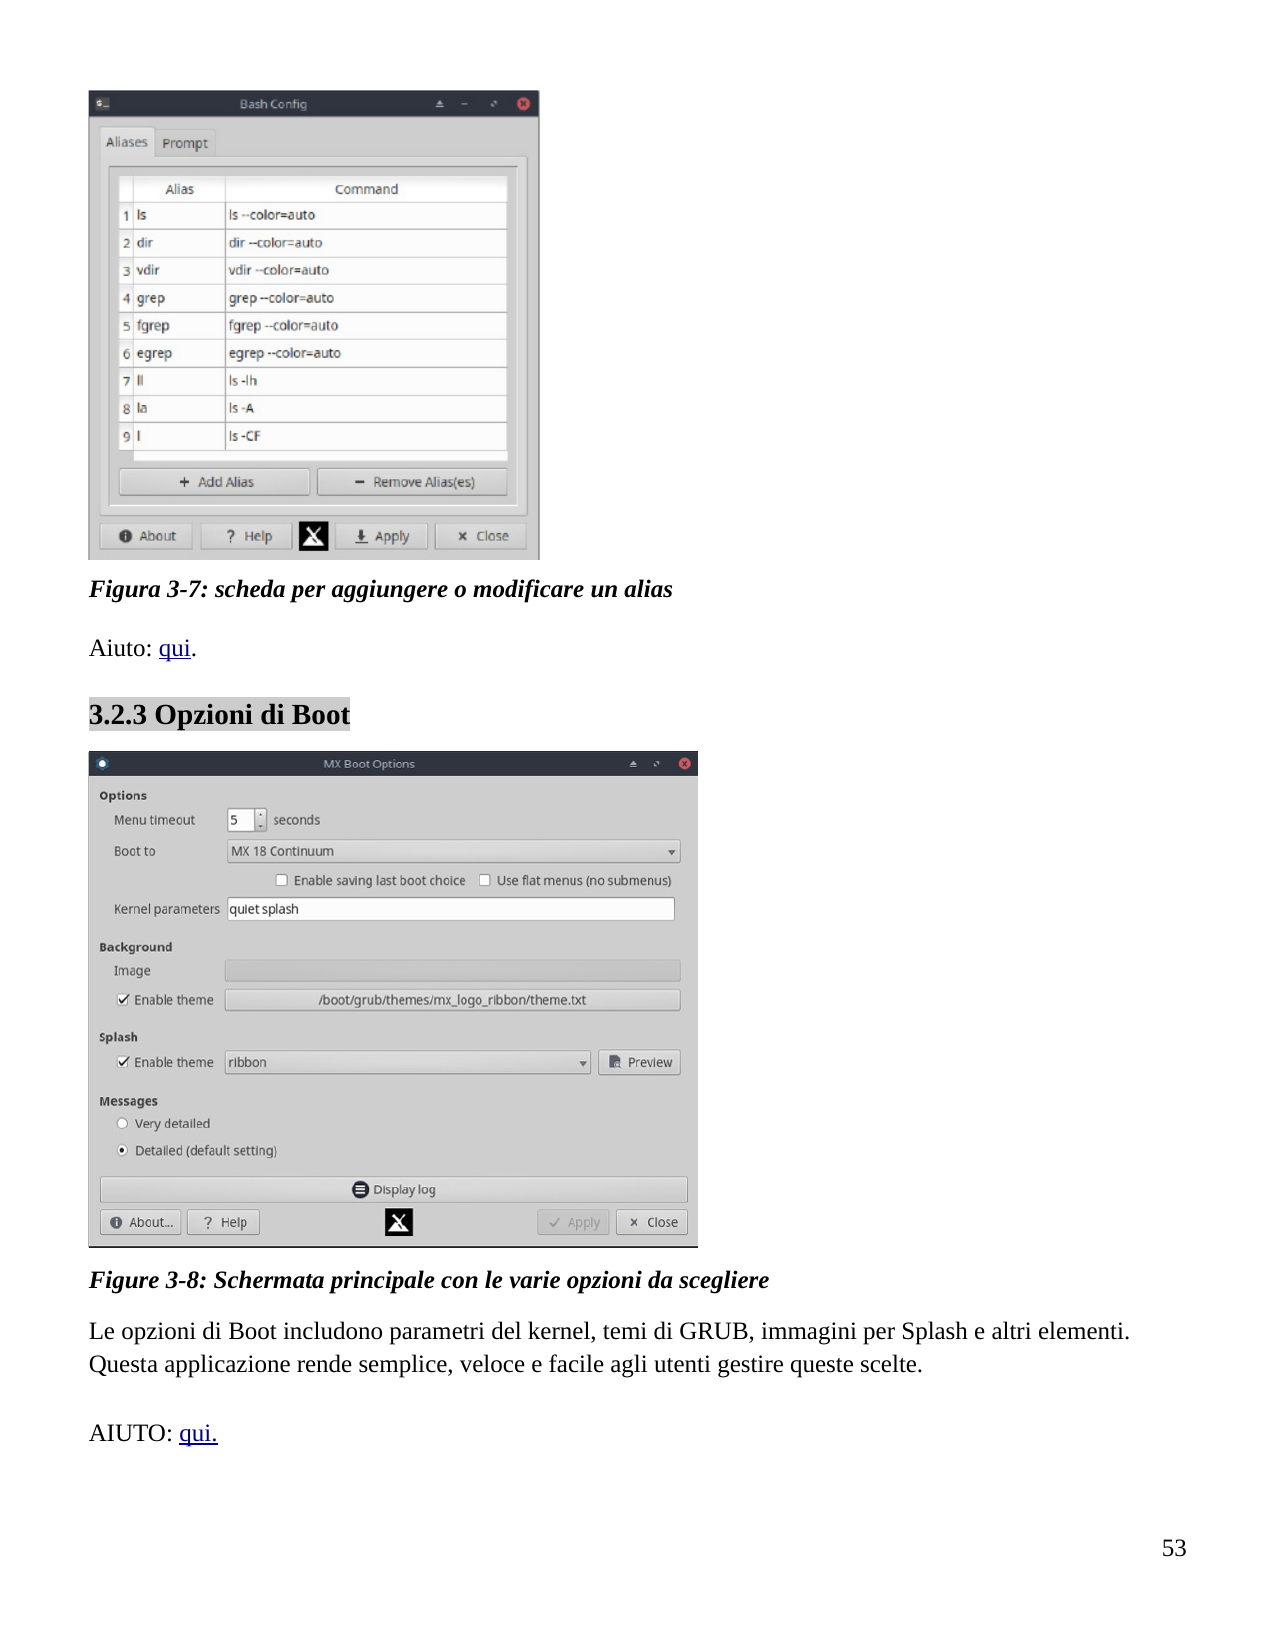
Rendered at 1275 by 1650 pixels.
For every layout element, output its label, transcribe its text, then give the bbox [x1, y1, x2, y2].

text Aiuto: qui. [88, 633, 1186, 662]
text AIUTO: qui. [88, 1418, 1186, 1447]
text Figure 3-8: Schermata principale con le varie opzioni da scegliere [88, 1265, 1186, 1293]
picture [88, 751, 698, 1248]
picture [88, 88, 541, 560]
subtitle 3.2.3 Opzioni di Boot [350, 697, 1186, 731]
text Le opzioni di Boot includono parametri del kernel, temi di GRUB, immagini per Splash e altri elementi. Questa applicazione rende semplice, veloce e facile agli utenti gestire queste scelte. [88, 1316, 1186, 1378]
text Figura 3-7: scheda per aggiungere o modificare un alias [88, 574, 1186, 603]
